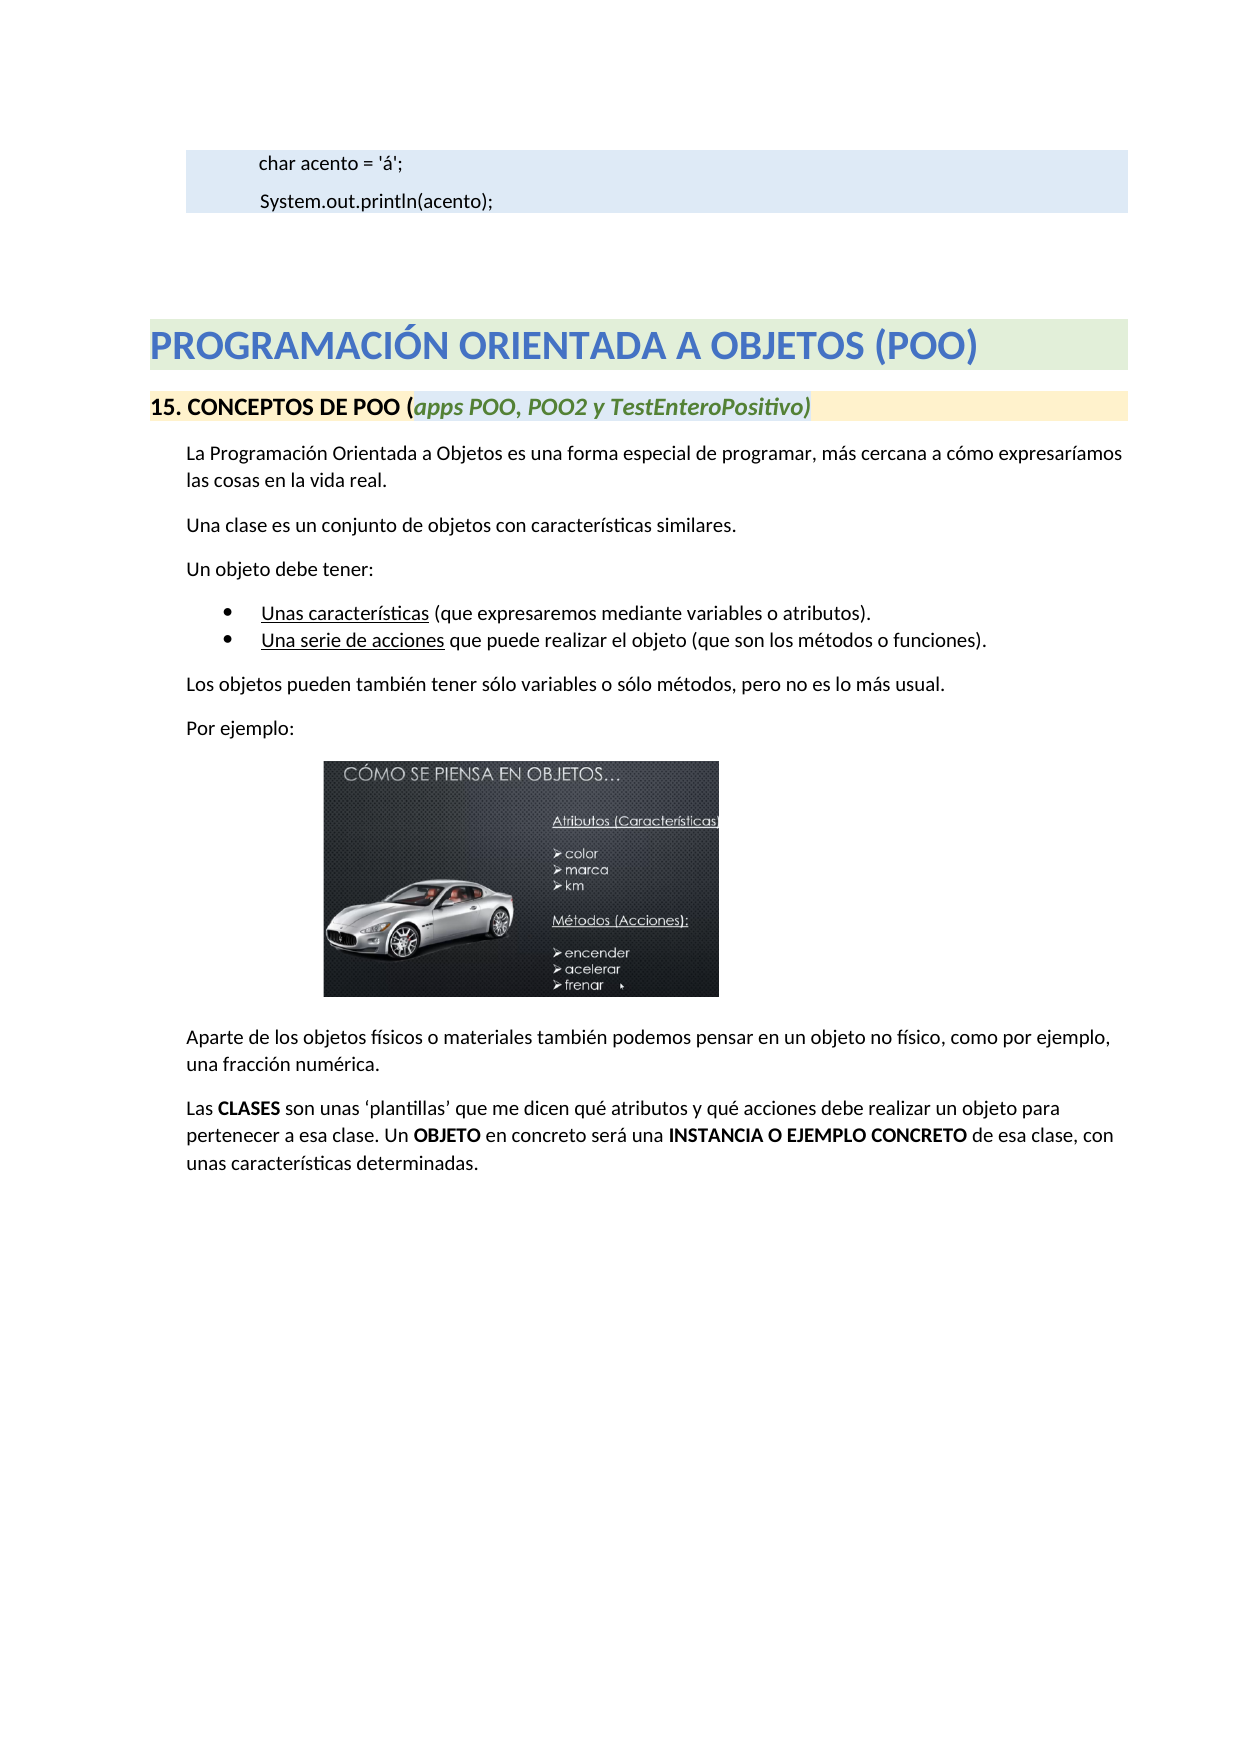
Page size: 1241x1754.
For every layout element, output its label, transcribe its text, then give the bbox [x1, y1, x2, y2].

picture [341, 761, 724, 1001]
list CONCEPTOS DE POO (apps POO, POO2 y TestEnteroPositivo) [150, 391, 1128, 421]
text Los objetos pueden también tener sólo variables o sólo métodos, pero no es lo más usual. [112, 671, 1128, 697]
list System.out.println(acento); [186, 188, 1128, 213]
list Una serie de acciones que puede realizar el objeto (que son los métodos o funciones). [224, 627, 1128, 653]
text La Programación Orientada a Objetos es una forma especial de programar, más cercana a cómo expresaríamos las cosas en la vida real. [186, 440, 1128, 493]
text Por ejemplo: [112, 715, 1128, 741]
text Una clase es un conjunto de objetos con características similares. [186, 512, 1128, 537]
text Un objeto debe tener: [186, 556, 1128, 581]
list Unas características (que expresaremos mediante variables o atributos). [224, 600, 1128, 625]
text PROGRAMACIÓN ORIENTADA A OBJETOS (POO) [150, 319, 1128, 370]
list char acento = 'á'; [186, 150, 1128, 175]
text Aparte de los objetos físicos o materiales también podemos pensar en un objeto no físico, como por ejemplo, una fracción numérica. [186, 1024, 1128, 1077]
text Las CLASES son unas ‘plantillas’ que me dicen qué atributos y qué acciones debe realizar un objeto para pertenecer a esa clase. Un OBJETO en concreto será una INSTANCIA O EJEMPLO CONCRETO de esa clase, con unas características determinadas. [186, 1095, 1128, 1176]
